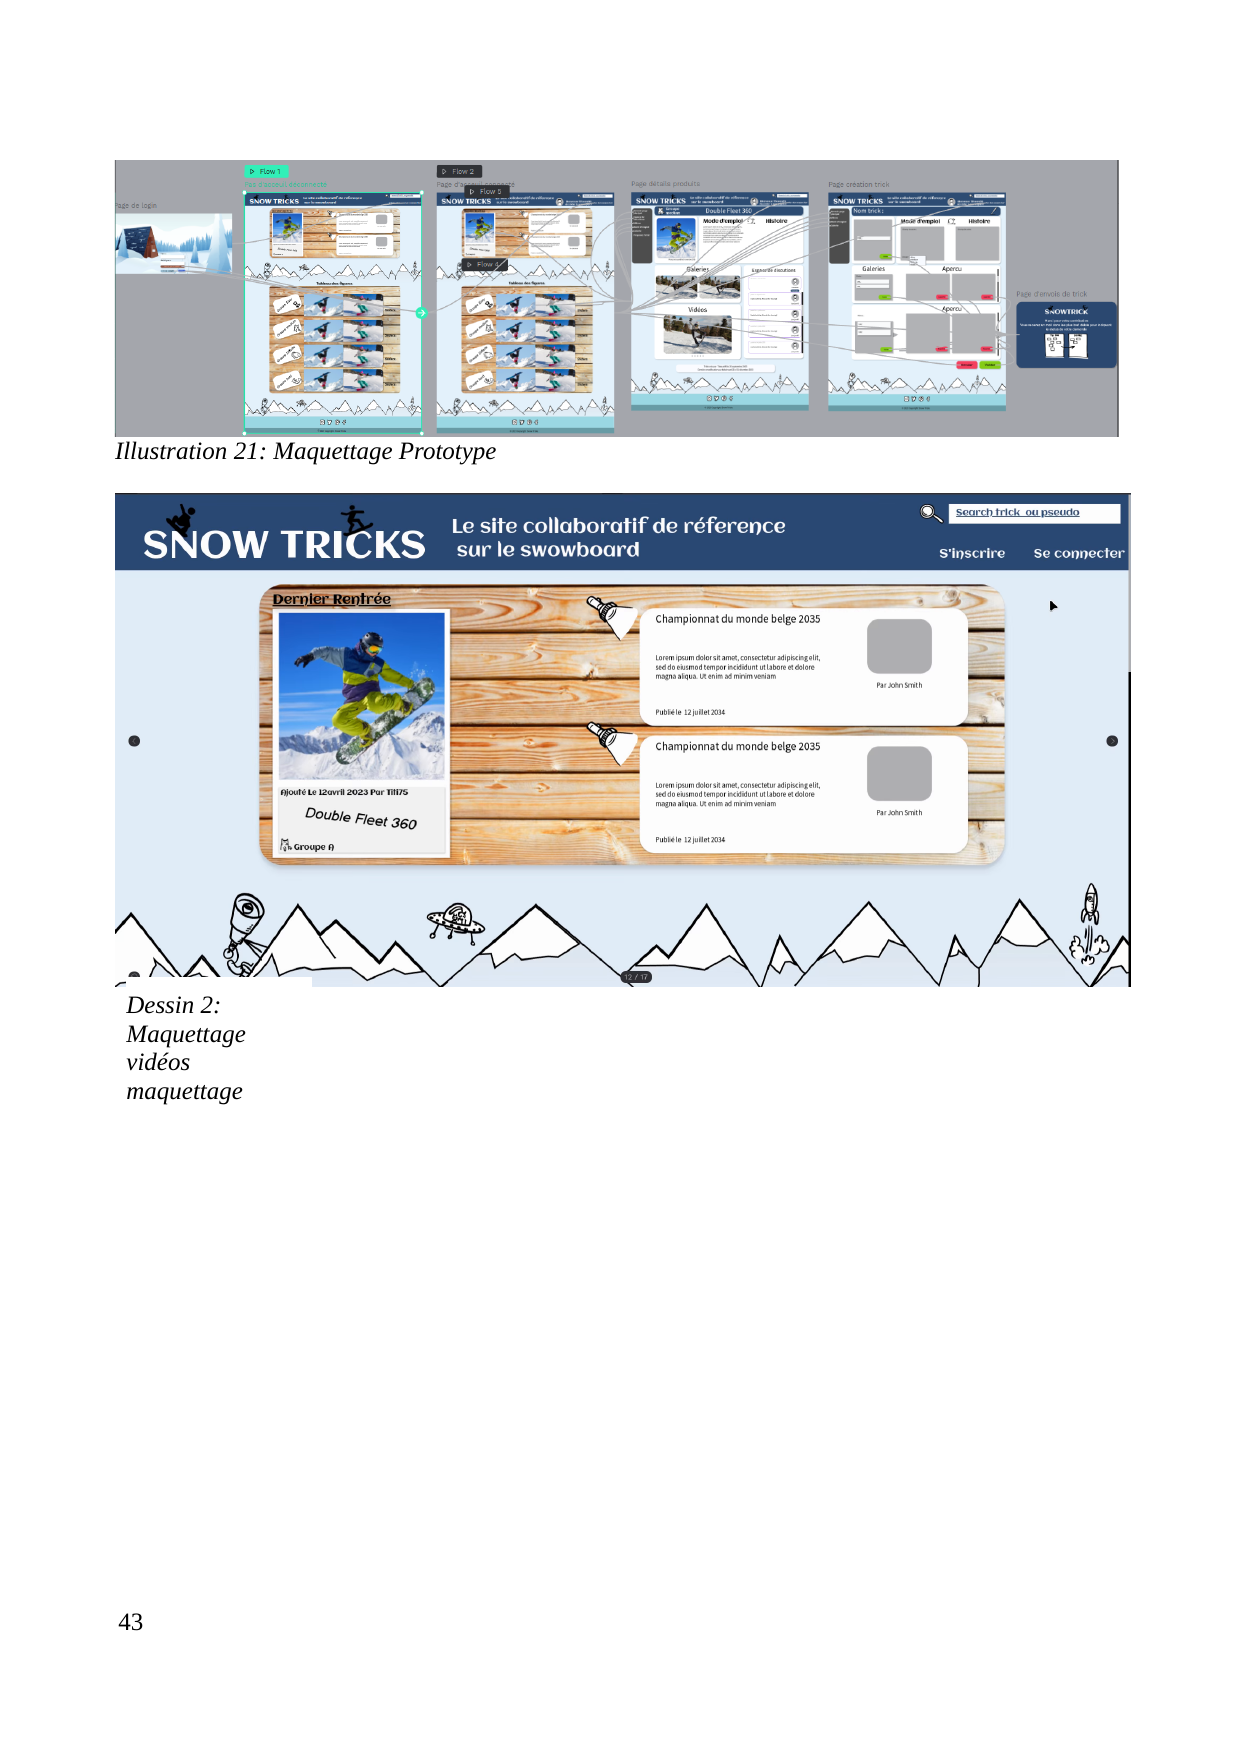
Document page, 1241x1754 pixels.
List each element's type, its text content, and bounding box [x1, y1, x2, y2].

text Illustration 21: Maquettage Prototype [115, 437, 1119, 465]
text Dessin 2: Maquettage vidéos maquettage [126, 990, 312, 1105]
picture [114, 160, 1119, 437]
